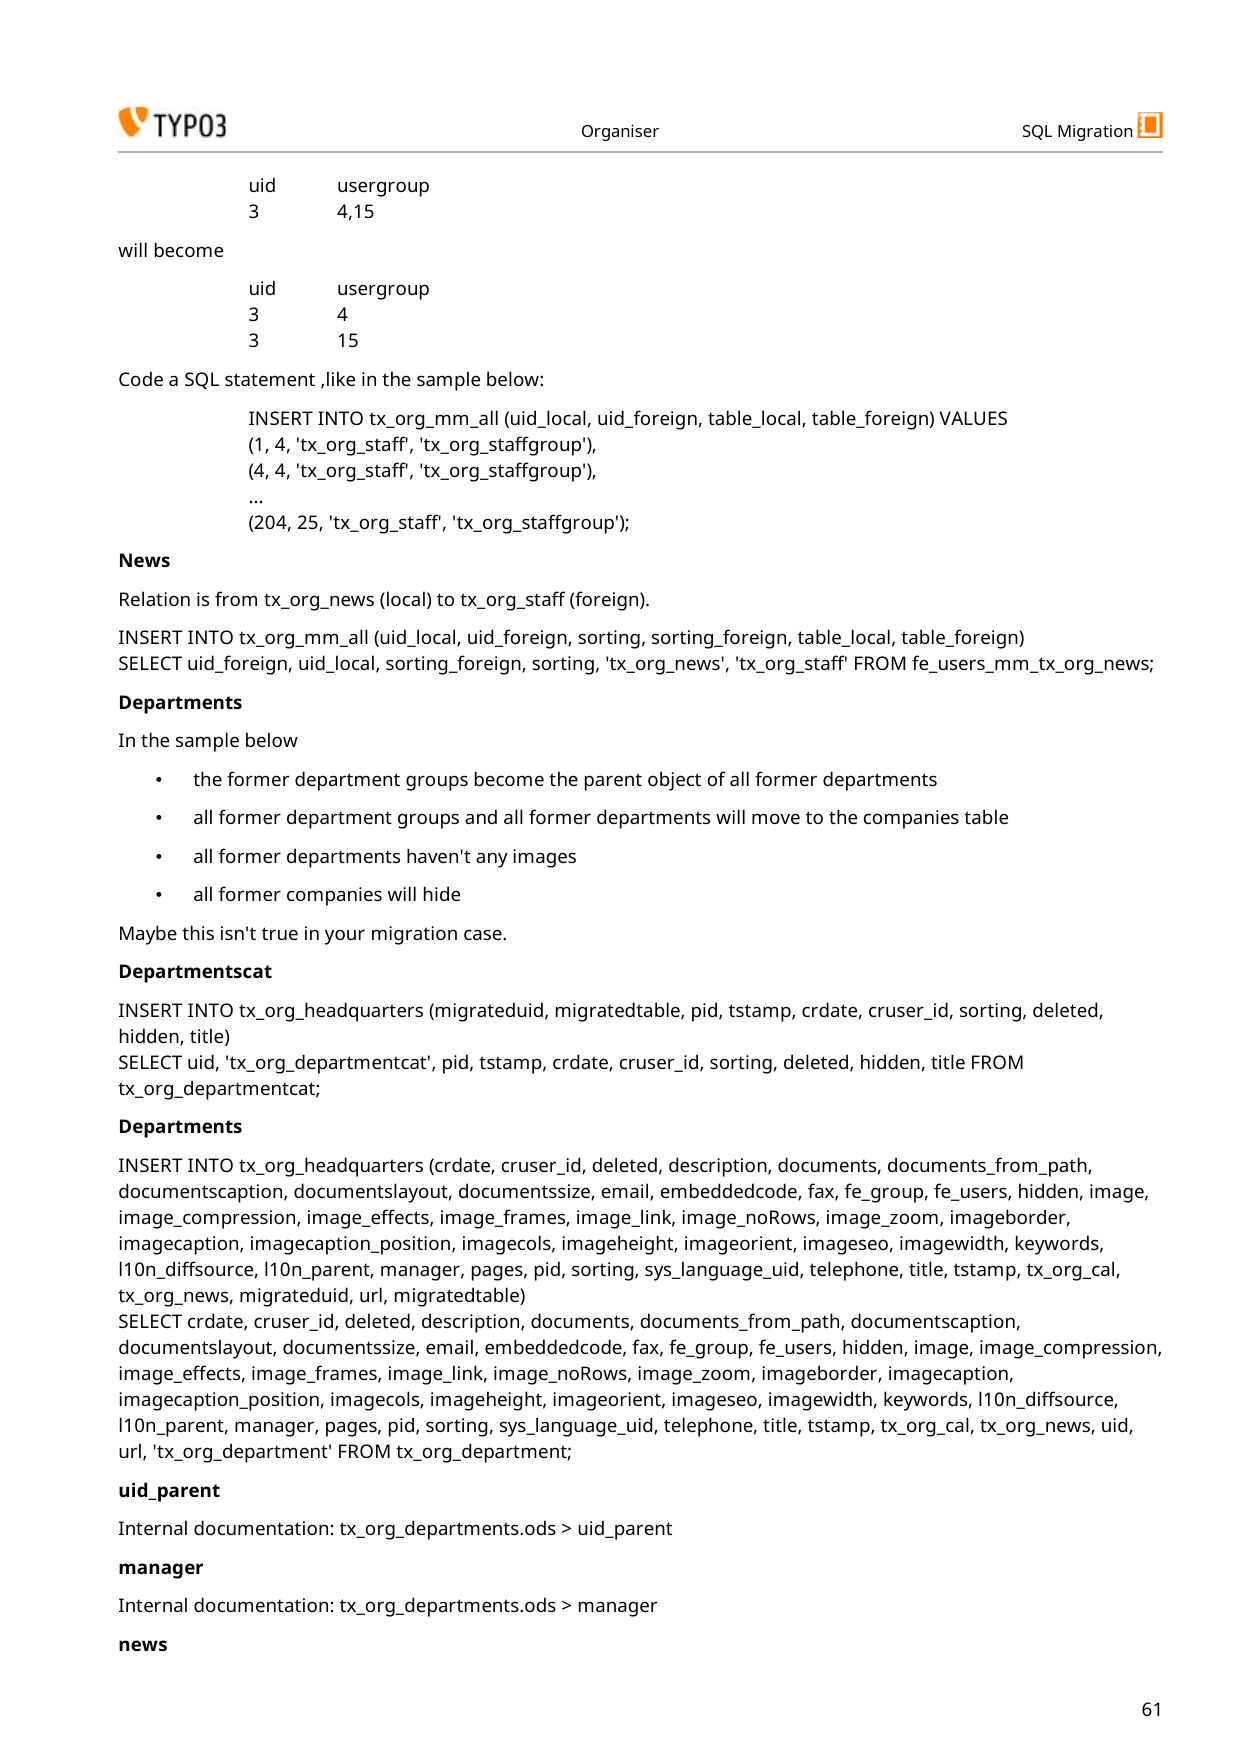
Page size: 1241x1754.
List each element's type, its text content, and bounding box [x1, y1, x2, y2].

text Departmentscat [118, 958, 1163, 984]
text News [118, 547, 1163, 573]
list the former department groups become the parent object of all former departments [156, 766, 1163, 792]
text Maybe this isn't true in your migration case. [118, 920, 1163, 946]
text In the sample below [118, 727, 1163, 753]
list all former departments haven't any images [156, 843, 1163, 869]
list all former department groups and all former departments will move to the companies table [156, 804, 1163, 830]
text Departments [118, 689, 1163, 715]
text INSERT INTO tx_org_mm_all (uid_local, uid_foreign, sorting, sorting_foreign, table_local, table_foreign) SELECT uid_foreign, uid_local, sorting_foreign, sorting, 'tx_org_news', 'tx_org_staff' FROM fe_users_mm_tx_org_news; [118, 624, 1163, 676]
text Internal documentation: tx_org_departments.ods > uid_parent [118, 1515, 1163, 1541]
text news [118, 1631, 1163, 1657]
text uid usergroup 3 4 3 15 [248, 275, 1163, 353]
text INSERT INTO tx_org_headquarters (crdate, cruser_id, deleted, description, documents, documents_from_path, documentscaption, documentslayout, documentssize, email, embeddedcode, fax, fe_group, fe_users, hidden, image, image_compression, image_effects, image_frames, image_link, image_noRows, image_zoom, imageborder, imagecaption, imagecaption_position, imagecols, imageheight, imageorient, imageseo, imagewidth, keywords, l10n_diffsource, l10n_parent, manager, pages, pid, sorting, sys_language_uid, telephone, title, tstamp, tx_org_cal, tx_org_news, migrateduid, url, migratedtable) SELECT crdate, cruser_id, deleted, description, documents, documents_from_path, documentscaption, documentslayout, documentssize, email, embeddedcode, fax, fe_group, fe_users, hidden, image, image_compression, image_effects, image_frames, image_link, image_noRows, image_zoom, imageborder, imagecaption, imagecaption_position, imagecols, imageheight, imageorient, imageseo, imagewidth, keywords, l10n_diffsource, l10n_parent, manager, pages, pid, sorting, sys_language_uid, telephone, title, tstamp, tx_org_cal, tx_org_news, uid, url, 'tx_org_department' FROM tx_org_department; [118, 1152, 1163, 1464]
text INSERT INTO tx_org_headquarters (migrateduid, migratedtable, pid, tstamp, crdate, cruser_id, sorting, deleted, hidden, title) SELECT uid, 'tx_org_departmentcat', pid, tstamp, crdate, cruser_id, sorting, deleted, hidden, title FROM tx_org_departmentcat; [118, 997, 1163, 1101]
text Internal documentation: tx_org_departments.ods > manager [118, 1592, 1163, 1618]
text INSERT INTO tx_org_mm_all (uid_local, uid_foreign, table_local, table_foreign) VALUES (1, 4, 'tx_org_staff', 'tx_org_staffgroup'), (4, 4, 'tx_org_staff', 'tx_org_staffgroup'), ... (204, 25, 'tx_org_staff', 'tx_org_staffgroup'); [248, 404, 1163, 535]
text Relation is from tx_org_news (local) to tx_org_staff (foreign). [118, 586, 1163, 612]
picture [118, 106, 227, 138]
text Departments [118, 1113, 1163, 1139]
text will become [118, 237, 1163, 263]
picture [1137, 112, 1163, 138]
text Code a SQL statement ,like in the sample below: [118, 366, 1163, 392]
text uid usergroup 3 4,15 [248, 172, 1163, 224]
list all former companies will hide [156, 881, 1163, 907]
text manager [118, 1554, 1163, 1580]
text uid_parent [118, 1477, 1163, 1503]
